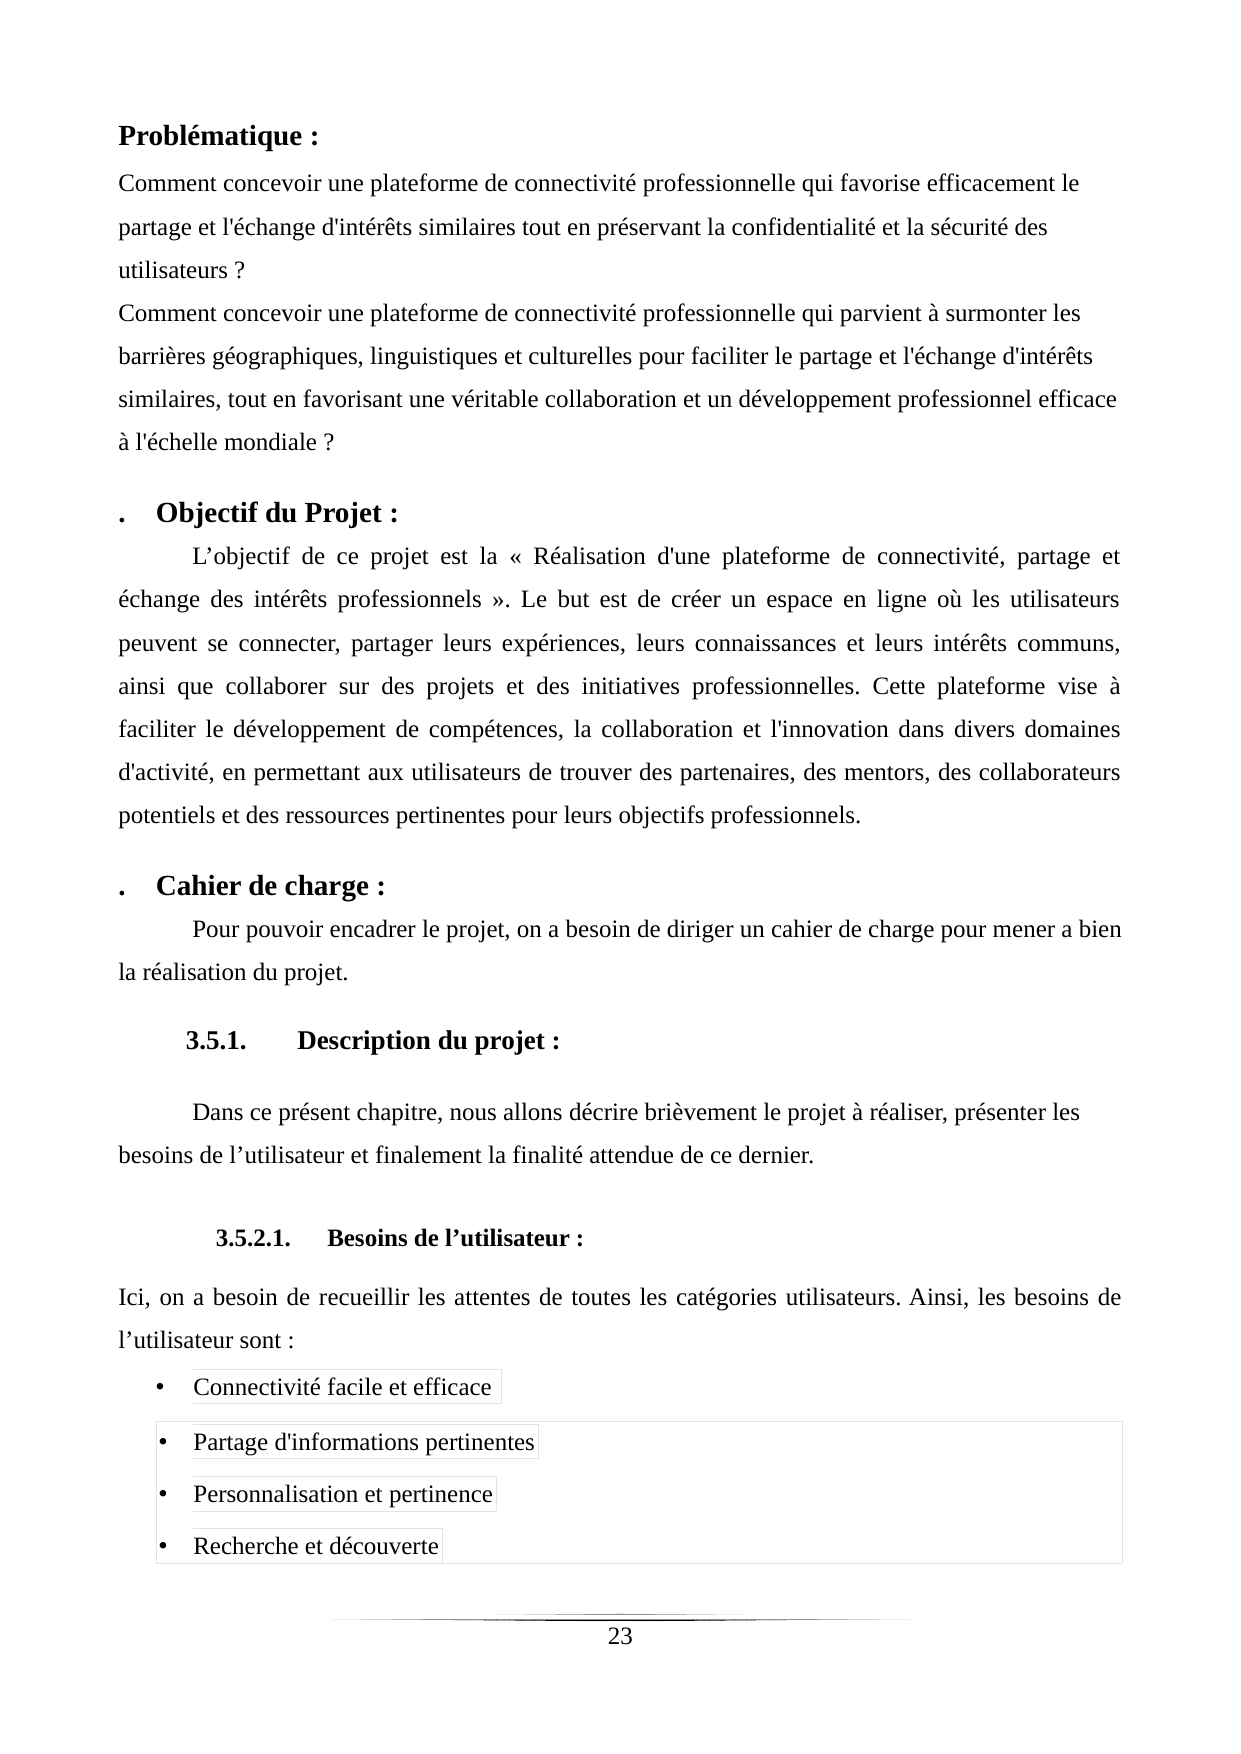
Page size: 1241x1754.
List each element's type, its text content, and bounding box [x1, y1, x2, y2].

text Comment concevoir une plateforme de connectivité professionnelle qui parvient à surmonter les barrières géographiques, linguistiques et culturelles pour faciliter le partage et l'échange d'intérêts similaires, tout en favorisant une véritable collaboration et un développement professionnel efficace à l'échelle mondiale ? [118, 298, 1122, 456]
subtitle Description du projet : [186, 1024, 1122, 1055]
list [502, 1368, 1122, 1403]
text L’objectif de ce projet est la « Réalisation d'une plateforme de connectivité, partage et échange des intérêts professionnels ». Le but est de créer un espace en ligne où les utilisateurs peuvent se connecter, partager leurs expériences, leurs connaissances et leurs intérêts communs, ainsi que collaborer sur des projets et des initiatives professionnelles. Cette plateforme vise à faciliter le développement de compétences, la collaboration et l'innovation dans divers domaines d'activité, en permettant aux utilisateurs de trouver des partenaires, des mentors, des collaborateurs potentiels et des ressources pertinentes pour leurs objectifs professionnels. [118, 541, 1122, 829]
list Partage d'informations pertinentes [157, 1422, 1122, 1458]
text Ici, on a besoin de recueillir les attentes de toutes les catégories utilisateurs. Ainsi, les besoins de l’utilisateur sont : [118, 1282, 1122, 1354]
subtitle Besoins de l’utilisateur : [216, 1223, 1122, 1252]
text besoins de l’utilisateur et finalement la finalité attendue de ce dernier. [118, 1140, 1122, 1168]
text Dans ce présent chapitre, nous allons décrire brièvement le projet à réaliser, présenter les [118, 1097, 1122, 1125]
list Connectivité facile et efficace [156, 1368, 501, 1403]
list Recherche et découverte [157, 1525, 1122, 1563]
picture [171, 1613, 1069, 1622]
subtitle Objectif du Projet : [118, 495, 1122, 529]
list Personnalisation et pertinence [157, 1473, 1122, 1511]
text Pour pouvoir encadrer le projet, on a besoin de diriger un cahier de charge pour mener a bien la réalisation du projet. [118, 914, 1122, 986]
text Problématique : [118, 118, 1122, 152]
subtitle Cahier de charge : [118, 868, 1122, 902]
text Comment concevoir une plateforme de connectivité professionnelle qui favorise efficacement le partage et l'échange d'intérêts similaires tout en préservant la confidentialité et la sécurité des utilisateurs ? [118, 168, 1122, 283]
